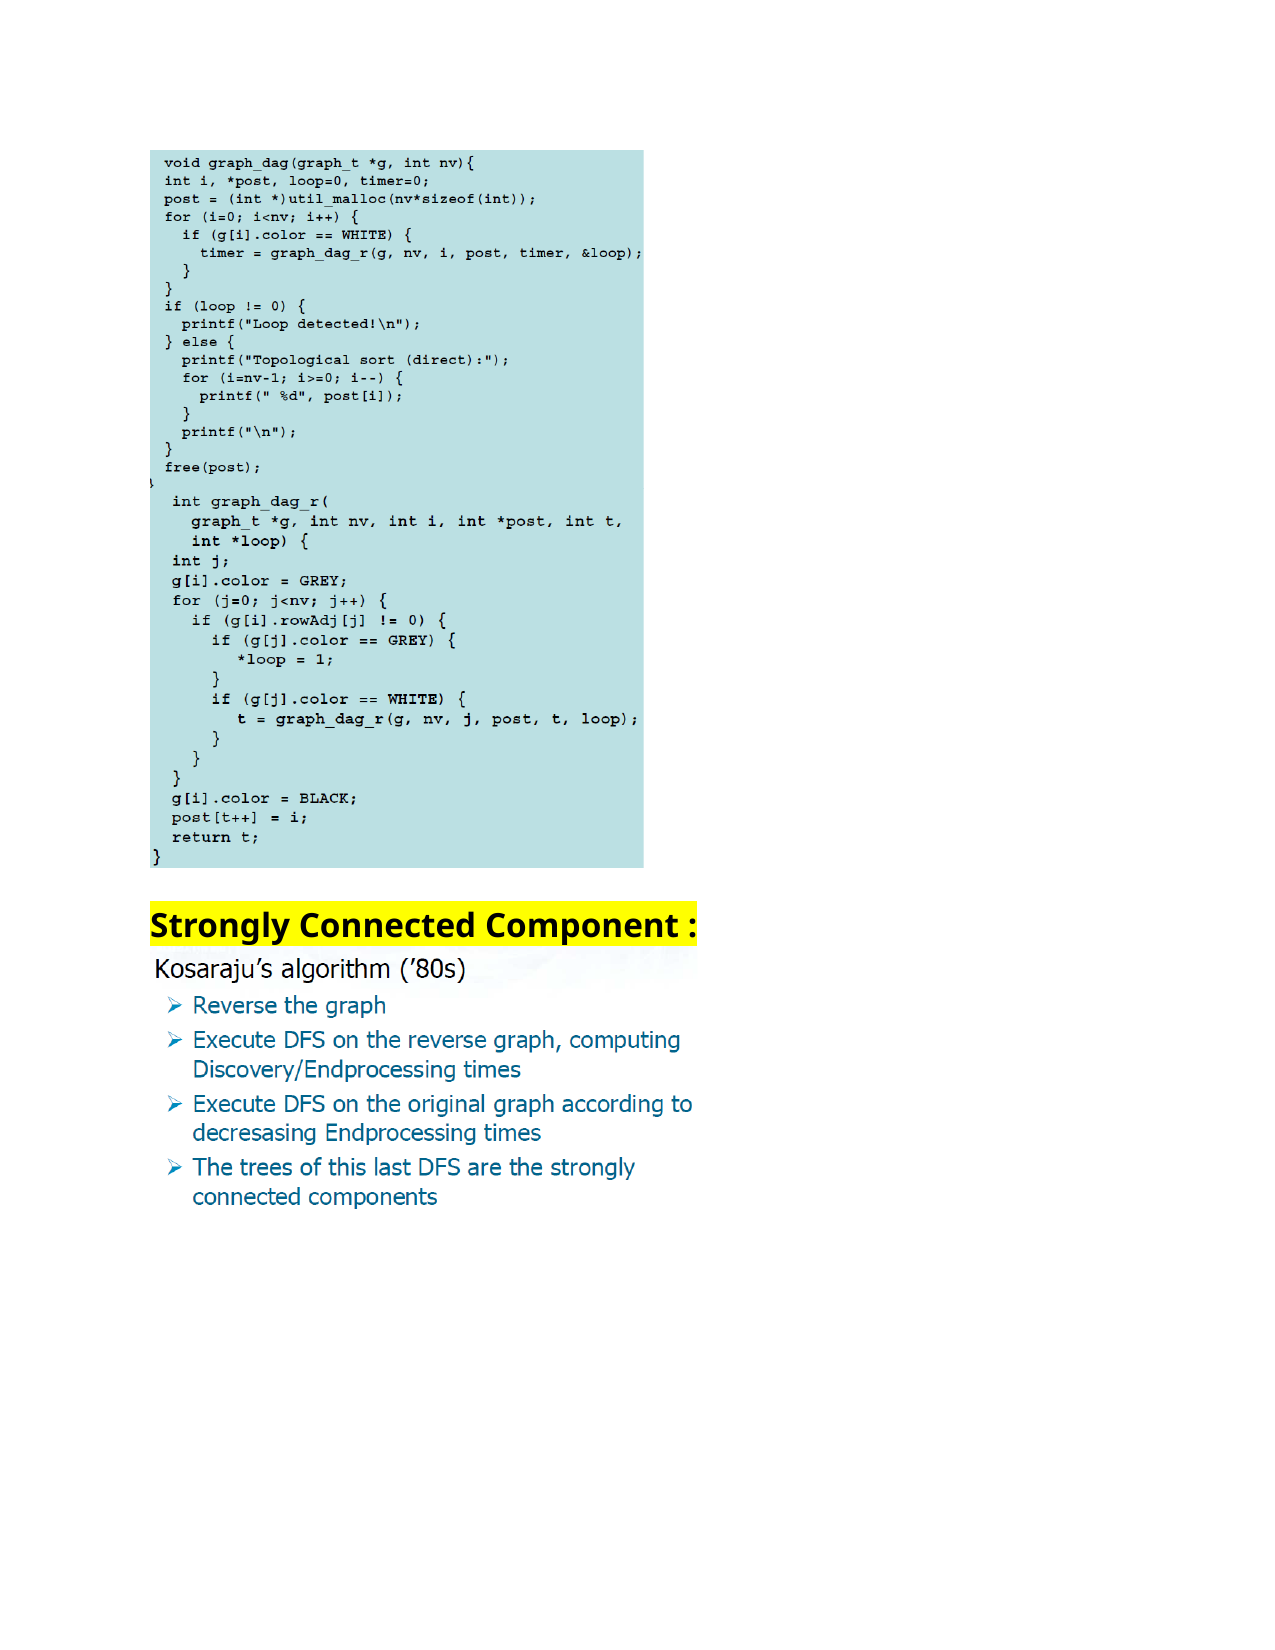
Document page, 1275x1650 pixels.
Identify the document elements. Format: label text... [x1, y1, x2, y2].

subtitle Strongly Connected Component : [150, 901, 1125, 947]
